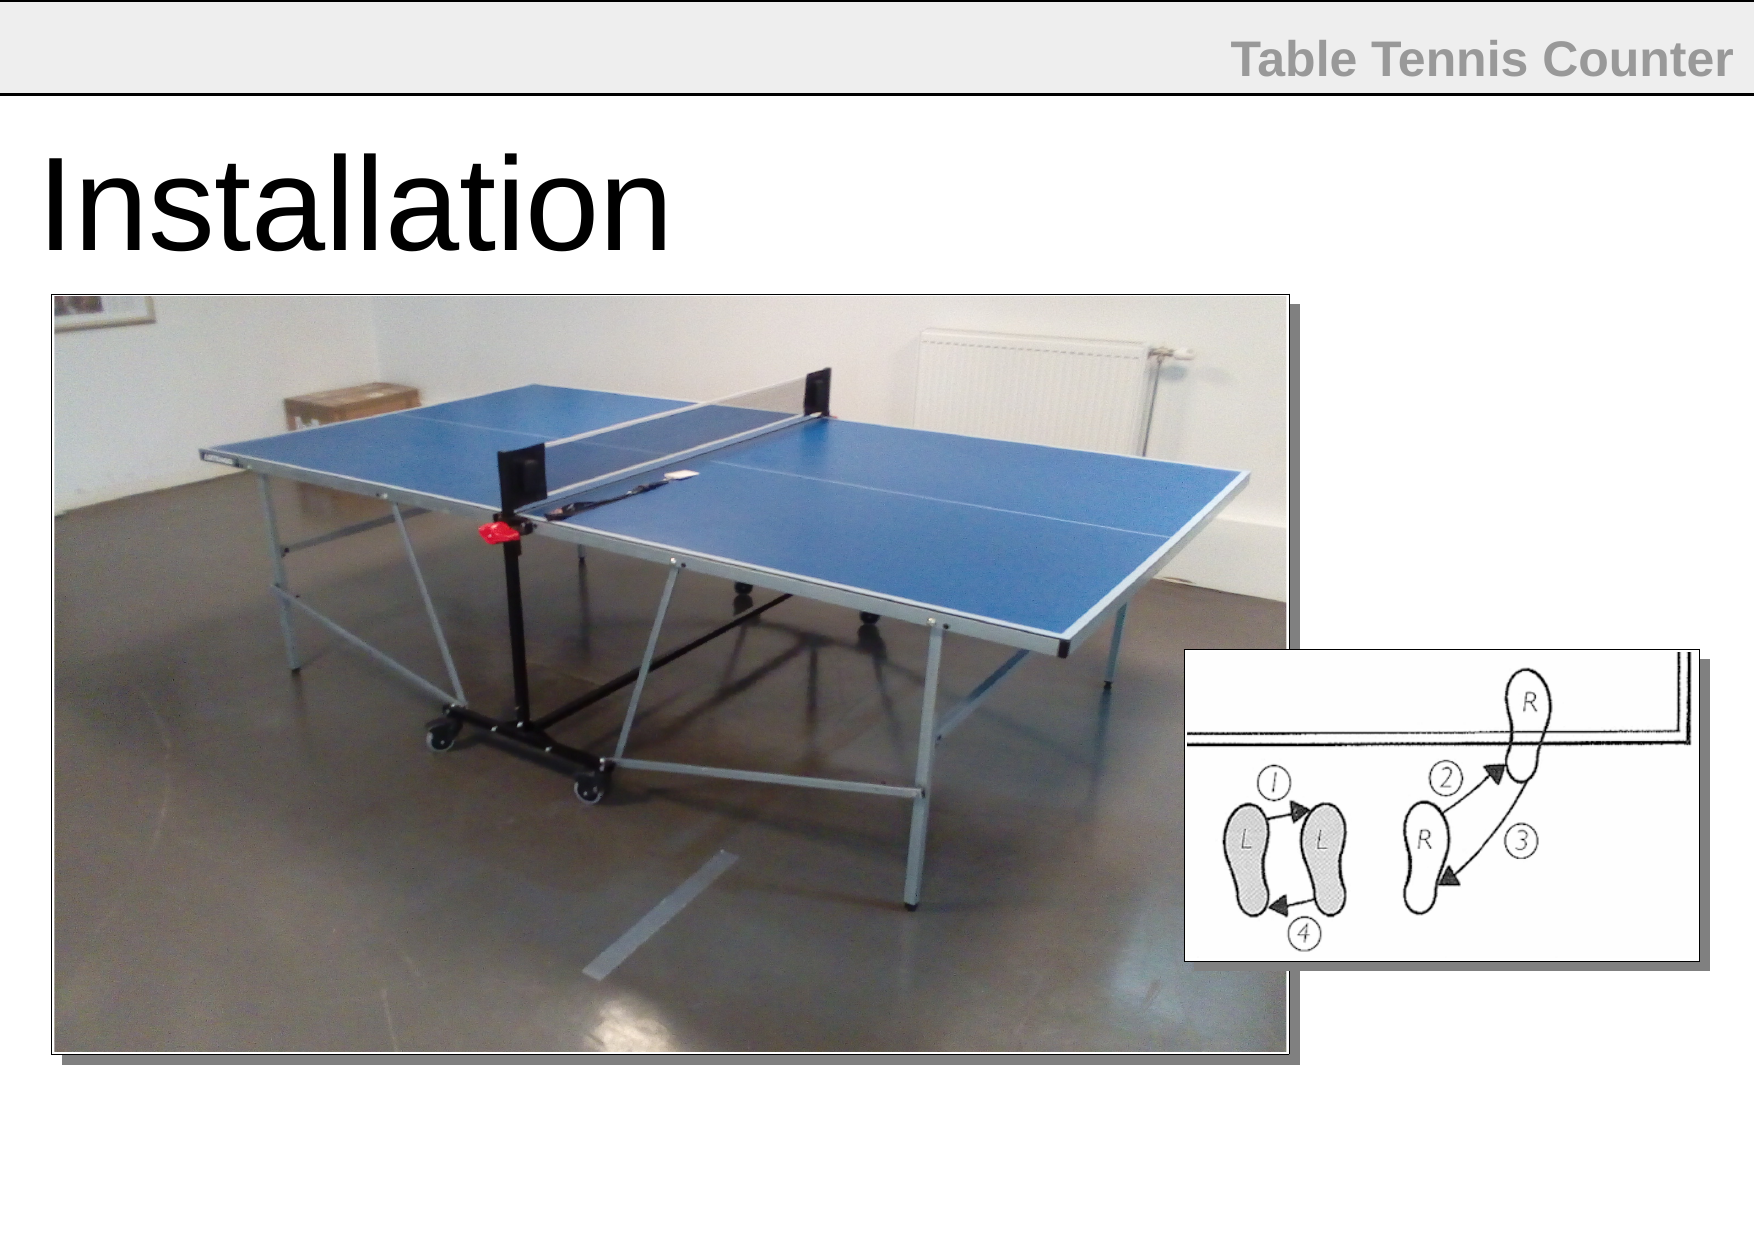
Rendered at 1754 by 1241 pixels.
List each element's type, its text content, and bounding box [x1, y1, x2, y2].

text [1185, 650, 1699, 961]
text Installation [0, 126, 1754, 279]
picture [1187, 652, 1697, 958]
picture [54, 296, 1287, 1052]
